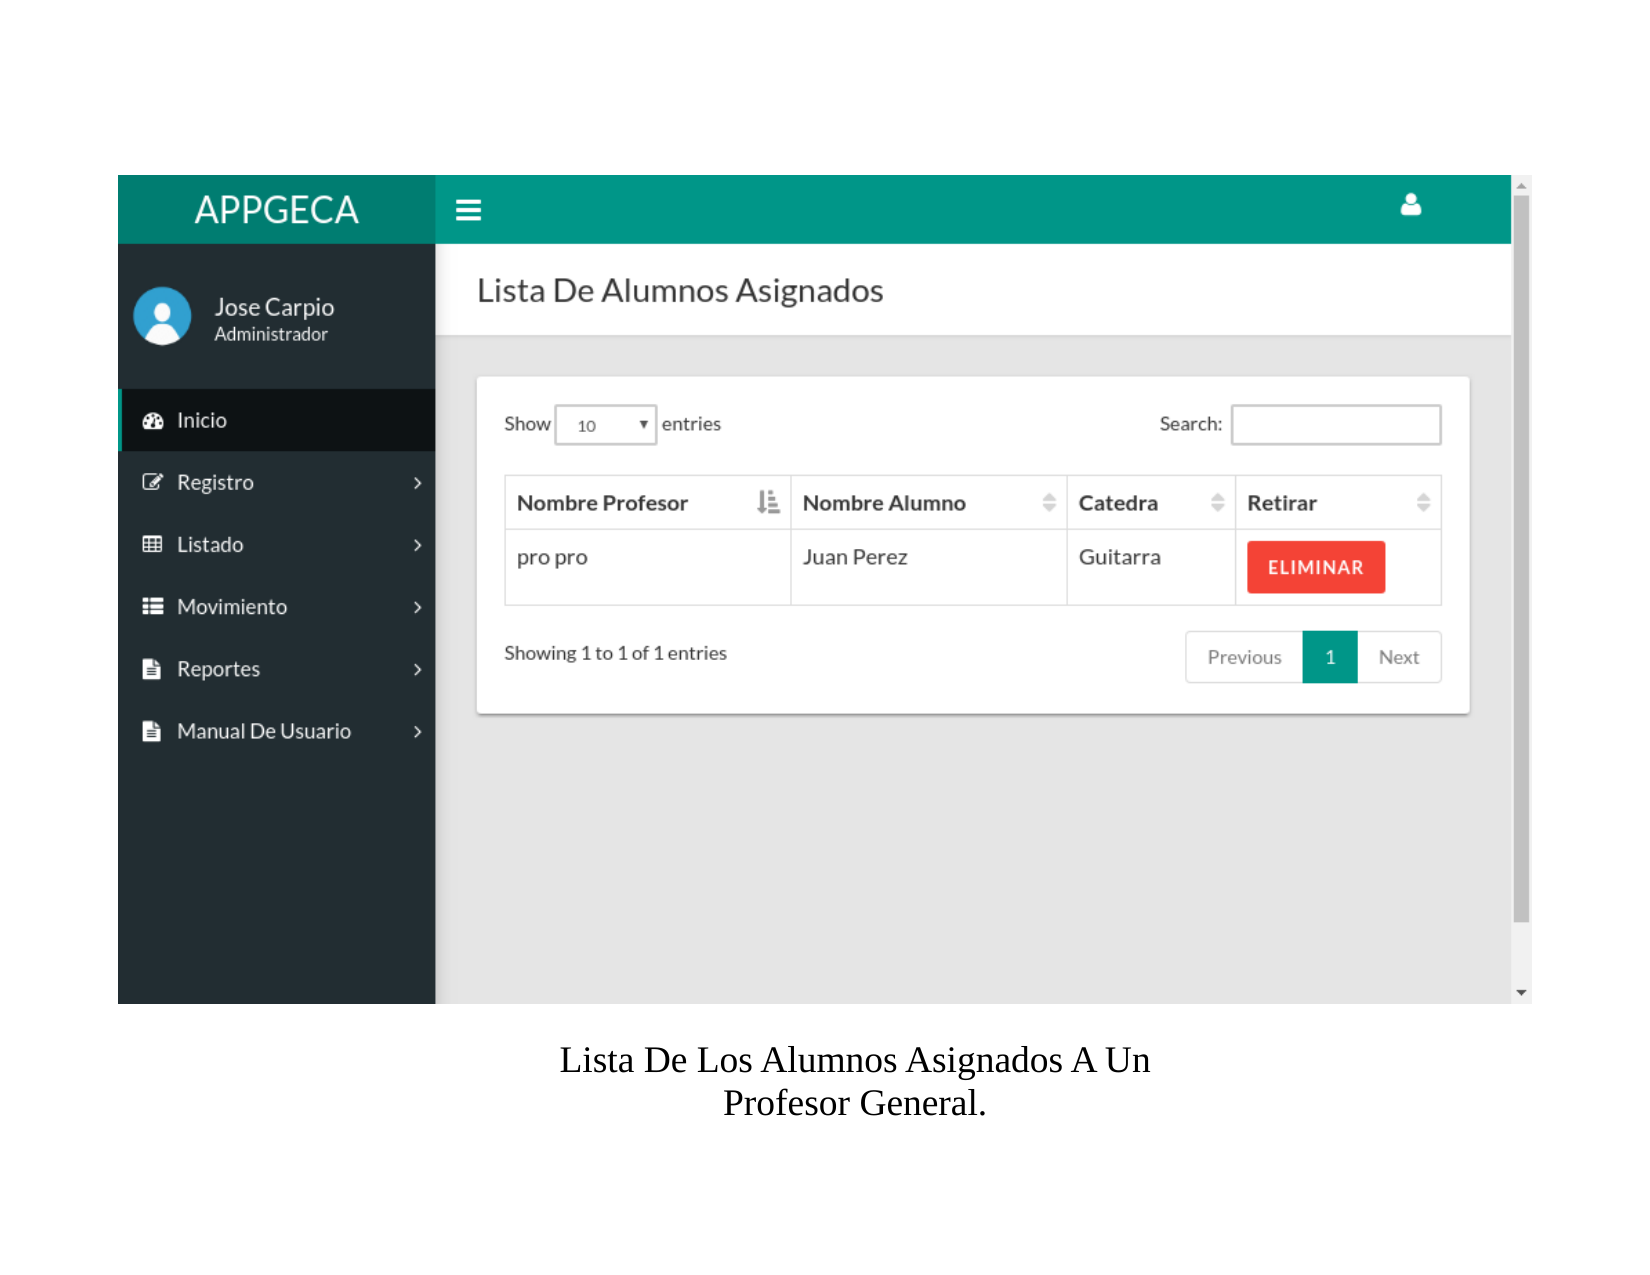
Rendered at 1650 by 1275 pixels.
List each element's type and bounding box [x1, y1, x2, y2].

picture [118, 175, 1532, 1004]
